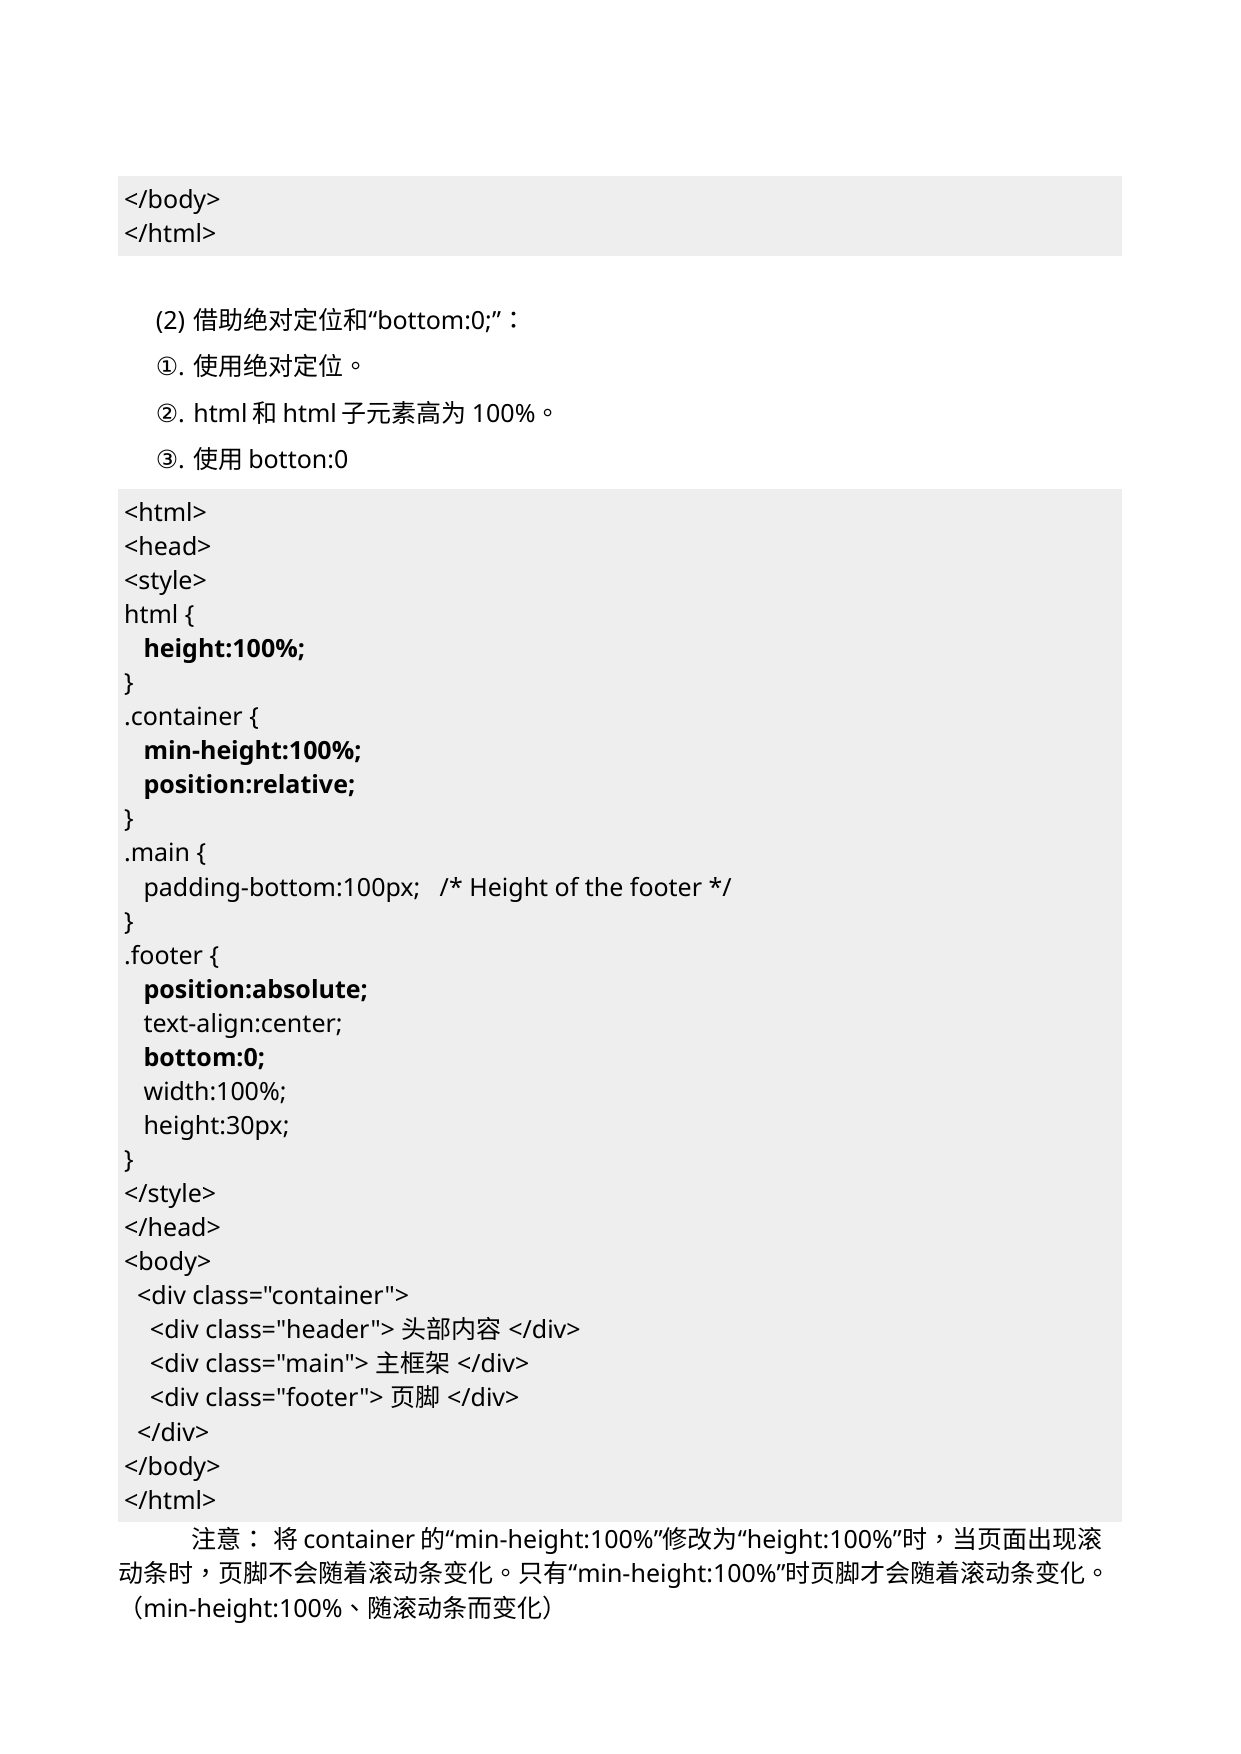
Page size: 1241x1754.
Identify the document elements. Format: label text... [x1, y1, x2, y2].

list html和html子元素高为100%。 [156, 396, 1122, 430]
list 使用botton:0 [156, 442, 1122, 476]
table_header </body> </html> [118, 176, 1122, 256]
table_header <html> <head> <style> html { height:100%; } .container { min-height:100%; position:relative; } .main { padding-bottom:100px; /* Height of the footer */ } .footer { position:absolute; text-align:center; bottom:0; width:100%; height:30px; } </style> </head> <body> <div class="container"> <div class="header"> 头部内容 </div> <div class="main"> 主框架 </div> <div class="footer"> 页脚 </div> </div> </body> </html> [118, 489, 1122, 1522]
list 使用绝对定位。 [156, 349, 1122, 383]
list 借助绝对定位和“bottom:0;”： [156, 302, 1122, 337]
text 注意： 将container的“min-height:100%”修改为“height:100%”时，当页面出现滚动条时，页脚不会随着滚动条变化。只有“min-height:100%”时页脚才会随着滚动条变化。（min-height:100%、随滚动条而变化） [118, 1522, 1122, 1624]
